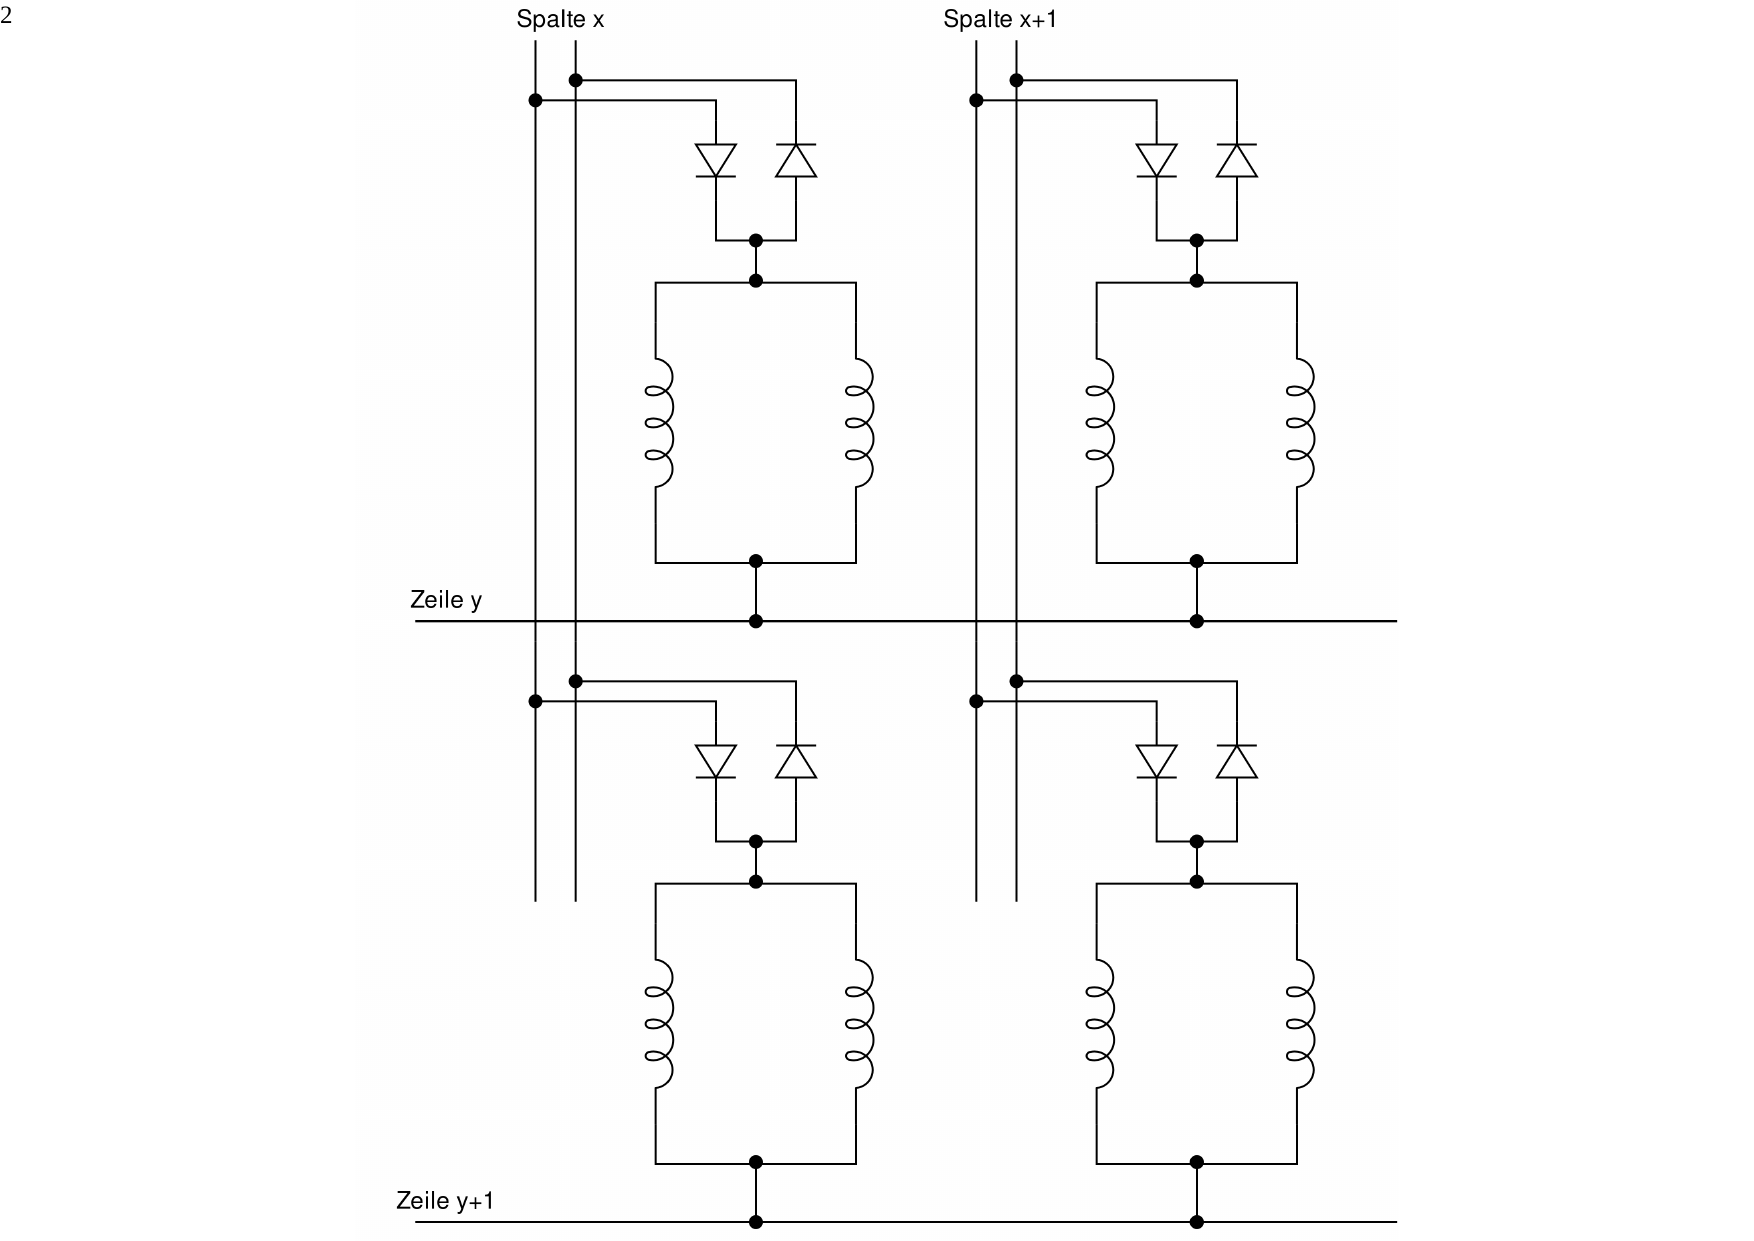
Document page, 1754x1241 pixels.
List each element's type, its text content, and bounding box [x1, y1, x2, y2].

text [1399, 0, 1754, 29]
picture [355, 0, 1399, 1241]
text 2 [0, 0, 355, 29]
